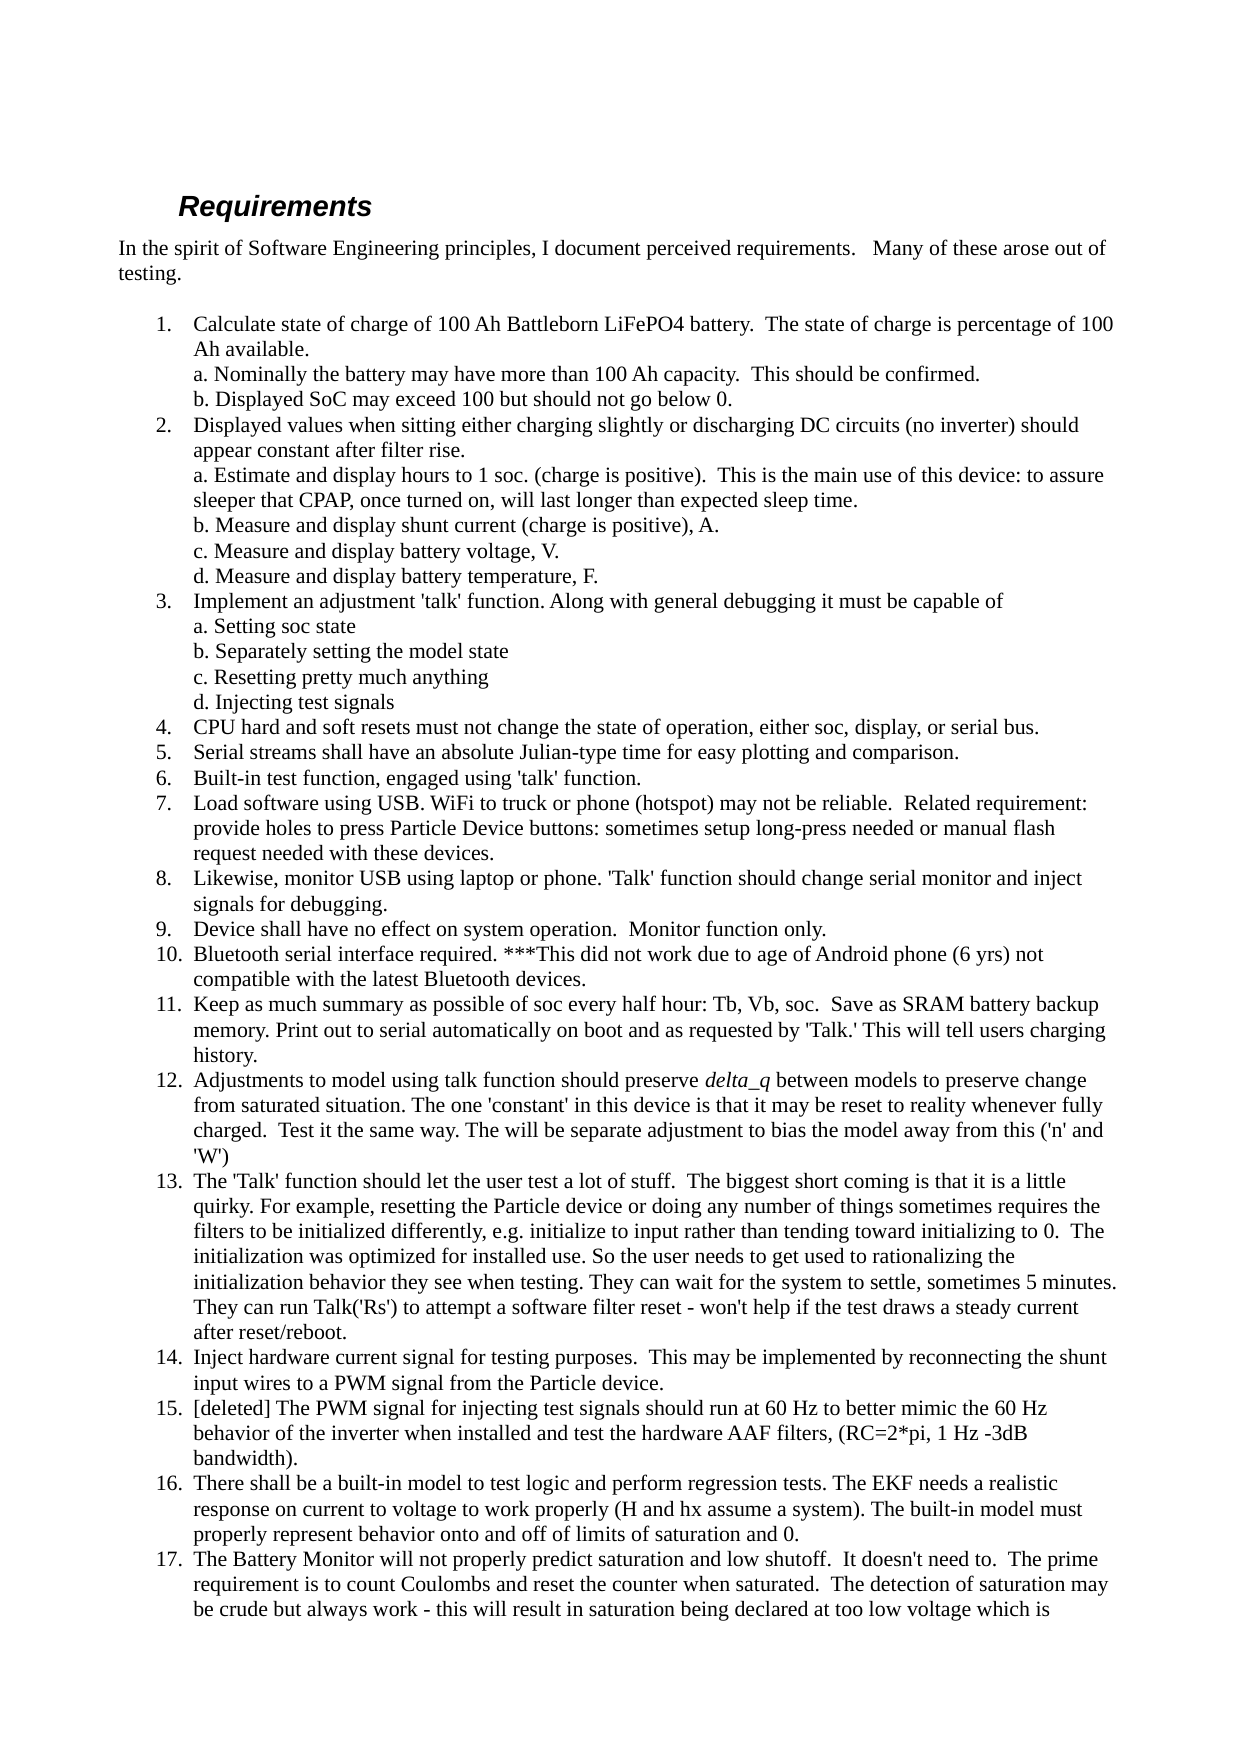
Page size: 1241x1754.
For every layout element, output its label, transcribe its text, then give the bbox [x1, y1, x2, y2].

list b. Displayed SoC may exceed 100 but should not go below 0. [156, 386, 1122, 412]
list [deleted] The PWM signal for injecting test signals should run at 60 Hz to better mimic the 60 Hz behavior of the inverter when installed and test the hardware AAF filters, (RC=2*pi, 1 Hz -3dB bandwidth). [156, 1395, 1122, 1470]
list Likewise, monitor USB using laptop or phone. 'Talk' function should change serial monitor and inject signals for debugging. [156, 865, 1122, 916]
list Bluetooth serial interface required. ***This did not work due to age of Android phone (6 yrs) not compatible with the latest Bluetooth devices. [156, 941, 1122, 991]
list b. Separately setting the model state [156, 638, 1122, 664]
list Calculate state of charge of 100 Ah Battleborn LiFePO4 battery. The state of charge is percentage of 100 Ah available. [156, 311, 1122, 361]
list CPU hard and soft resets must not change the state of operation, either soc, display, or serial bus. [156, 714, 1122, 739]
list Implement an adjustment 'talk' function. Along with general debugging it must be capable of [156, 588, 1122, 613]
list Device shall have no effect on system operation. Monitor function only. [156, 916, 1122, 941]
text In the spirit of Software Engineering principles, I document perceived requirements. Many of these arose out of testing. [118, 235, 1122, 286]
list c. Measure and display battery voltage, V. [156, 538, 1122, 563]
list Displayed values when sitting either charging slightly or discharging DC circuits (no inverter) should appear constant after filter rise. [156, 412, 1122, 462]
subtitle Requirements [118, 189, 1122, 223]
list d. Measure and display battery temperature, F. [156, 563, 1122, 588]
list a. Estimate and display hours to 1 soc. (charge is positive). This is the main use of this device: to assure sleeper that CPAP, once turned on, will last longer than expected sleep time. [156, 462, 1122, 512]
list The Battery Monitor will not properly predict saturation and low shutoff. It doesn't need to. The prime requirement is to count Coulombs and reset the counter when saturated. The detection of saturation may be crude but always work - this will result in saturation being declared at too low voltage which is [156, 1546, 1122, 1622]
list c. Resetting pretty much anything [156, 664, 1122, 689]
list Keep as much summary as possible of soc every half hour: Tb, Vb, soc. Save as SRAM battery backup memory. Print out to serial automatically on boot and as requested by 'Talk.' This will tell users charging history. [156, 991, 1122, 1067]
list Adjustments to model using talk function should preserve delta_q between models to preserve change from saturated situation. The one 'constant' in this device is that it may be reset to reality whenever fully charged. Test it the same way. The will be separate adjustment to bias the model away from this ('n' and 'W') [156, 1067, 1122, 1168]
list a. Nominally the battery may have more than 100 Ah capacity. This should be confirmed. [156, 361, 1122, 386]
list Load software using USB. WiFi to truck or phone (hotspot) may not be reliable. Related requirement: provide holes to press Particle Device buttons: sometimes setup long-press needed or manual flash request needed with these devices. [156, 790, 1122, 865]
list Inject hardware current signal for testing purposes. This may be implemented by reconnecting the shunt input wires to a PWM signal from the Particle device. [156, 1344, 1122, 1395]
list a. Setting soc state [156, 613, 1122, 638]
list The 'Talk' function should let the user test a lot of stuff. The biggest short coming is that it is a little quirky. For example, resetting the Particle device or doing any number of things sometimes requires the filters to be initialized differently, e.g. initialize to input rather than tending toward initializing to 0. The initialization was optimized for installed use. So the user needs to get used to rationalizing the initialization behavior they see when testing. They can wait for the system to settle, sometimes 5 minutes. They can run Talk('Rs') to attempt a software filter reset - won't help if the test draws a steady current after reset/reboot. [156, 1168, 1122, 1344]
list d. Injecting test signals [156, 689, 1122, 714]
list Serial streams shall have an absolute Julian-type time for easy plotting and comparison. [156, 739, 1122, 764]
list Built-in test function, engaged using 'talk' function. [156, 764, 1122, 790]
list There shall be a built-in model to test logic and perform regression tests. The EKF needs a realistic response on current to voltage to work properly (H and hx assume a system). The built-in model must properly represent behavior onto and off of limits of saturation and 0. [156, 1470, 1122, 1546]
list b. Measure and display shunt current (charge is positive), A. [156, 512, 1122, 538]
